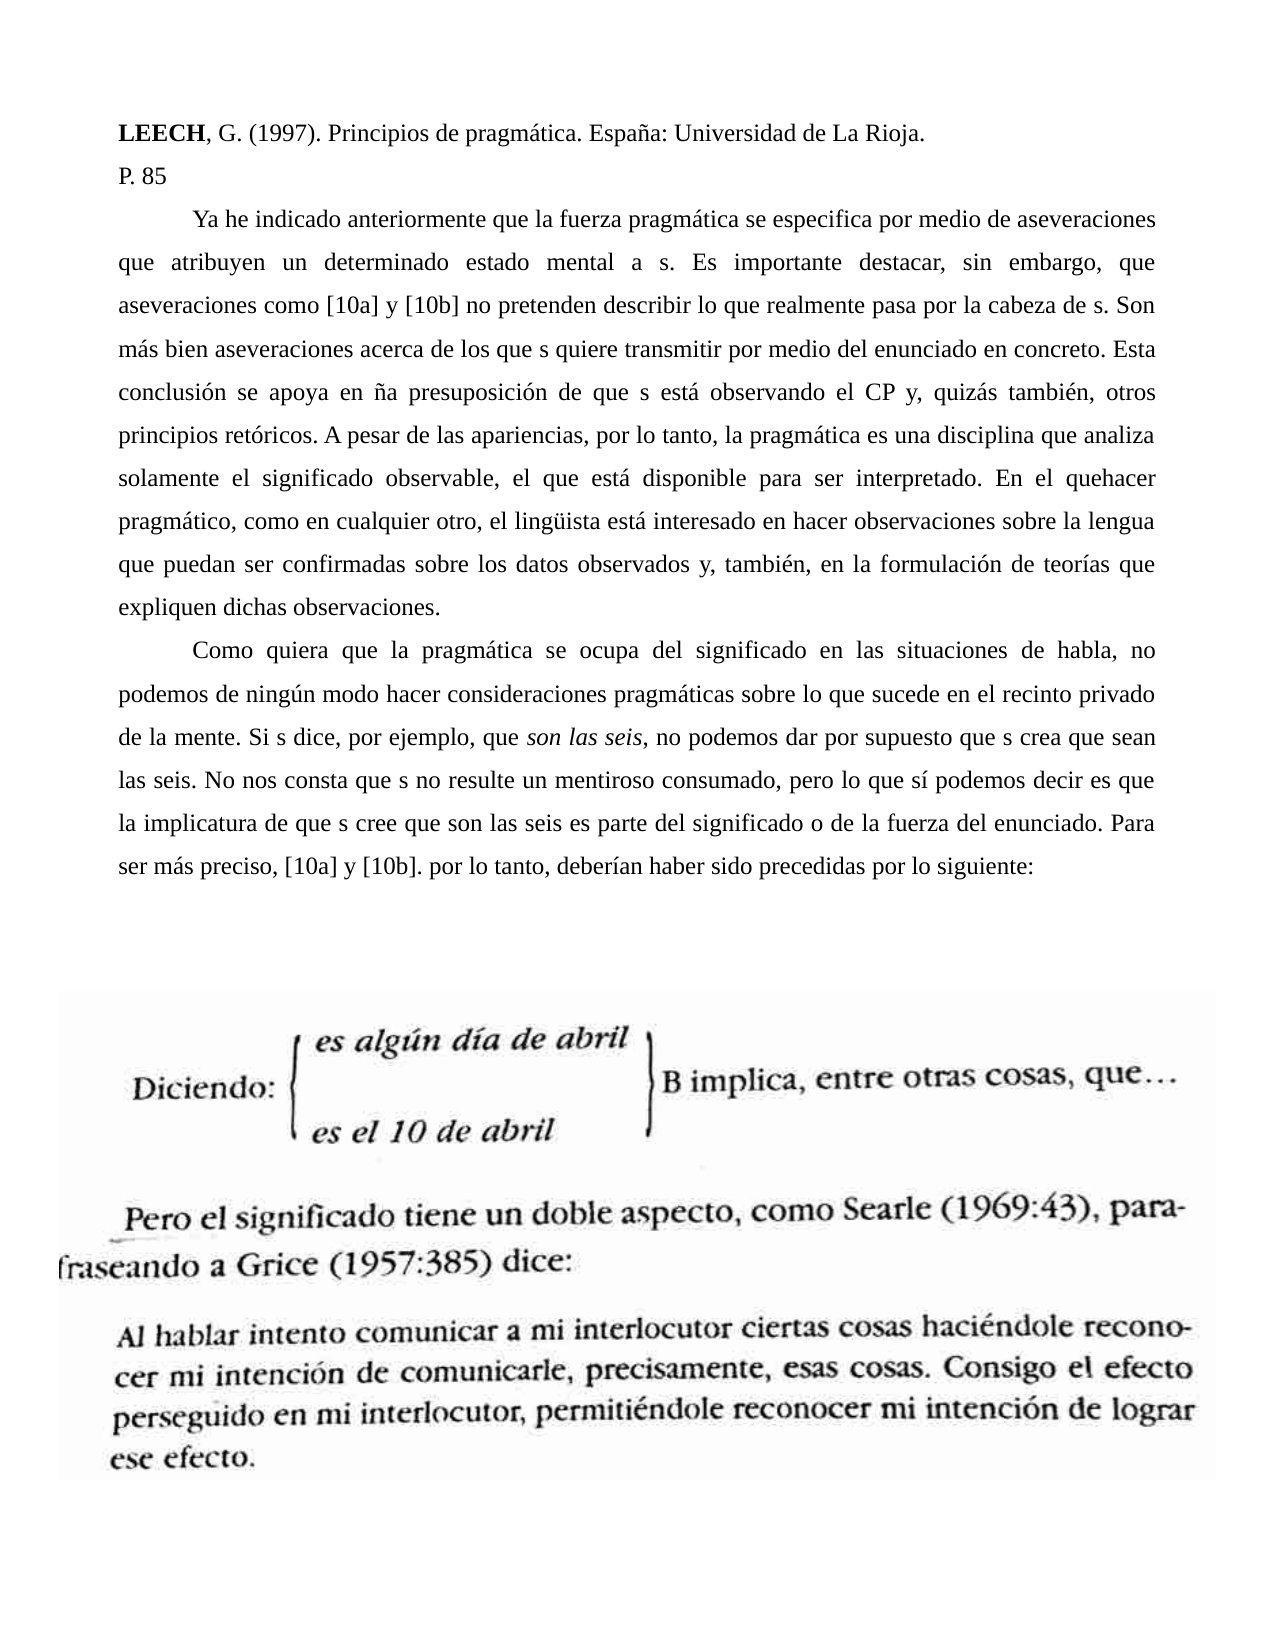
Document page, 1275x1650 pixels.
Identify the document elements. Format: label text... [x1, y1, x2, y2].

text Ya he indicado anteriormente que la fuerza pragmática se especifica por medio de aseveraciones que atribuyen un determinado estado mental a s. Es importante destacar, sin embargo, que aseveraciones como [10a] y [10b] no pretenden describir lo que realmente pasa por la cabeza de s. Son más bien aseveraciones acerca de los que s quiere transmitir por medio del enunciado en concreto. Esta conclusión se apoya en ña presuposición de que s está observando el CP y, quizás también, otros principios retóricos. A pesar de las apariencias, por lo tanto, la pragmática es una disciplina que analiza solamente el significado observable, el que está disponible para ser interpretado. En el quehacer pragmático, como en cualquier otro, el lingüista está interesado en hacer observaciones sobre la lengua que puedan ser confirmadas sobre los datos observados y, también, en la formulación de teorías que expliquen dichas observaciones. [118, 204, 1157, 621]
picture [59, 937, 1216, 1480]
text LEECH, G. (1997). Principios de pragmática. España: Universidad de La Rioja. [118, 118, 1157, 147]
text Como quiera que la pragmática se ocupa del significado en las situaciones de habla, no podemos de ningún modo hacer consideraciones pragmáticas sobre lo que sucede en el recinto privado de la mente. Si s dice, por ejemplo, que son las seis, no podemos dar por supuesto que s crea que sean las seis. No nos consta que s no resulte un mentiroso consumado, pero lo que sí podemos decir es que la implicatura de que s cree que son las seis es parte del significado o de la fuerza del enunciado. Para ser más preciso, [10a] y [10b]. por lo tanto, deberían haber sido precedidas por lo siguiente: [118, 636, 1157, 880]
text P. 85 [118, 161, 1157, 190]
